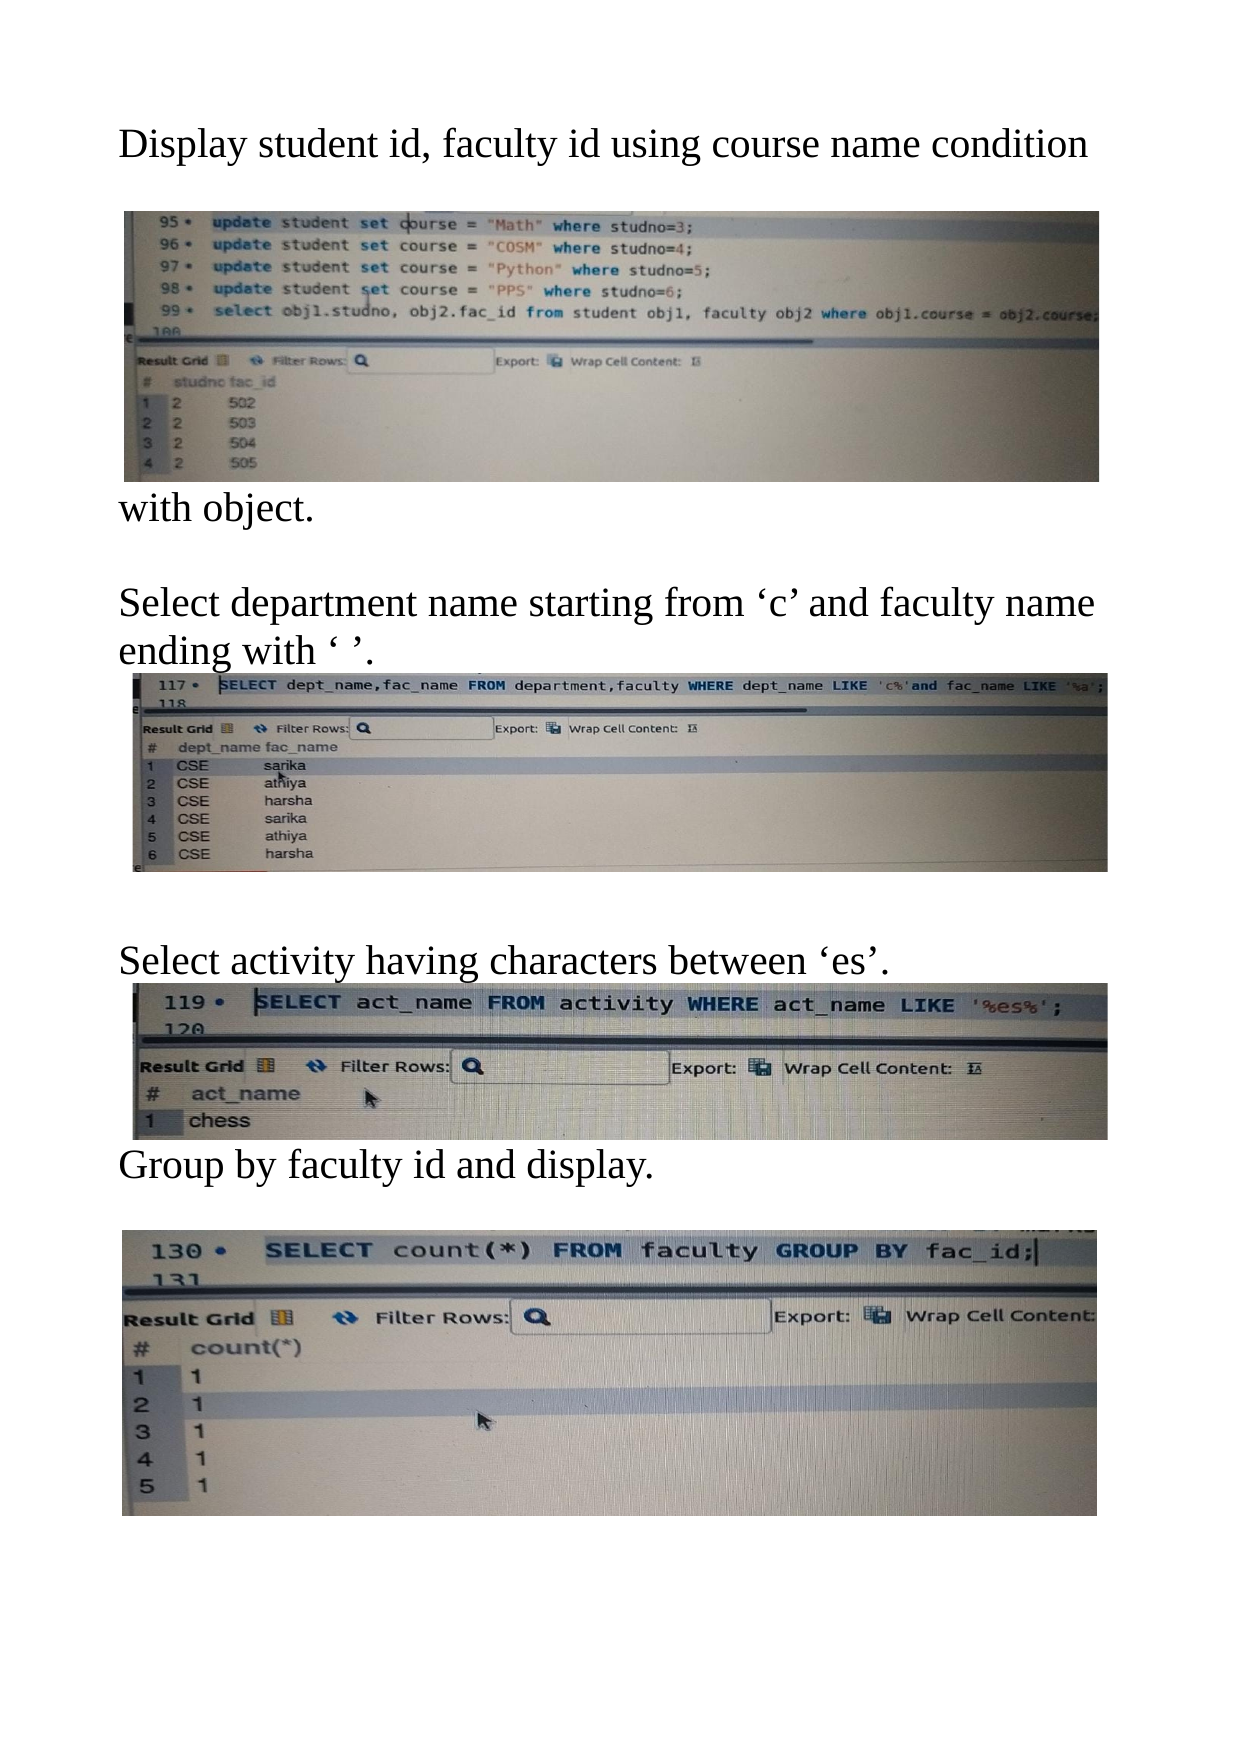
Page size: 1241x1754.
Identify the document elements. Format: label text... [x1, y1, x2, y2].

picture [132, 673, 1108, 872]
text Group by faculty id and display. [118, 984, 1122, 1187]
list Select department name starting from ‘c’ and faculty name ending with ‘ ’. [118, 578, 1122, 674]
picture [132, 983, 1108, 1140]
picture [124, 211, 1100, 482]
picture [122, 1230, 1097, 1516]
list Display student id, faculty id using course name condition with object. [118, 118, 1122, 530]
text Select activity having characters between ‘es’. [118, 936, 1122, 984]
